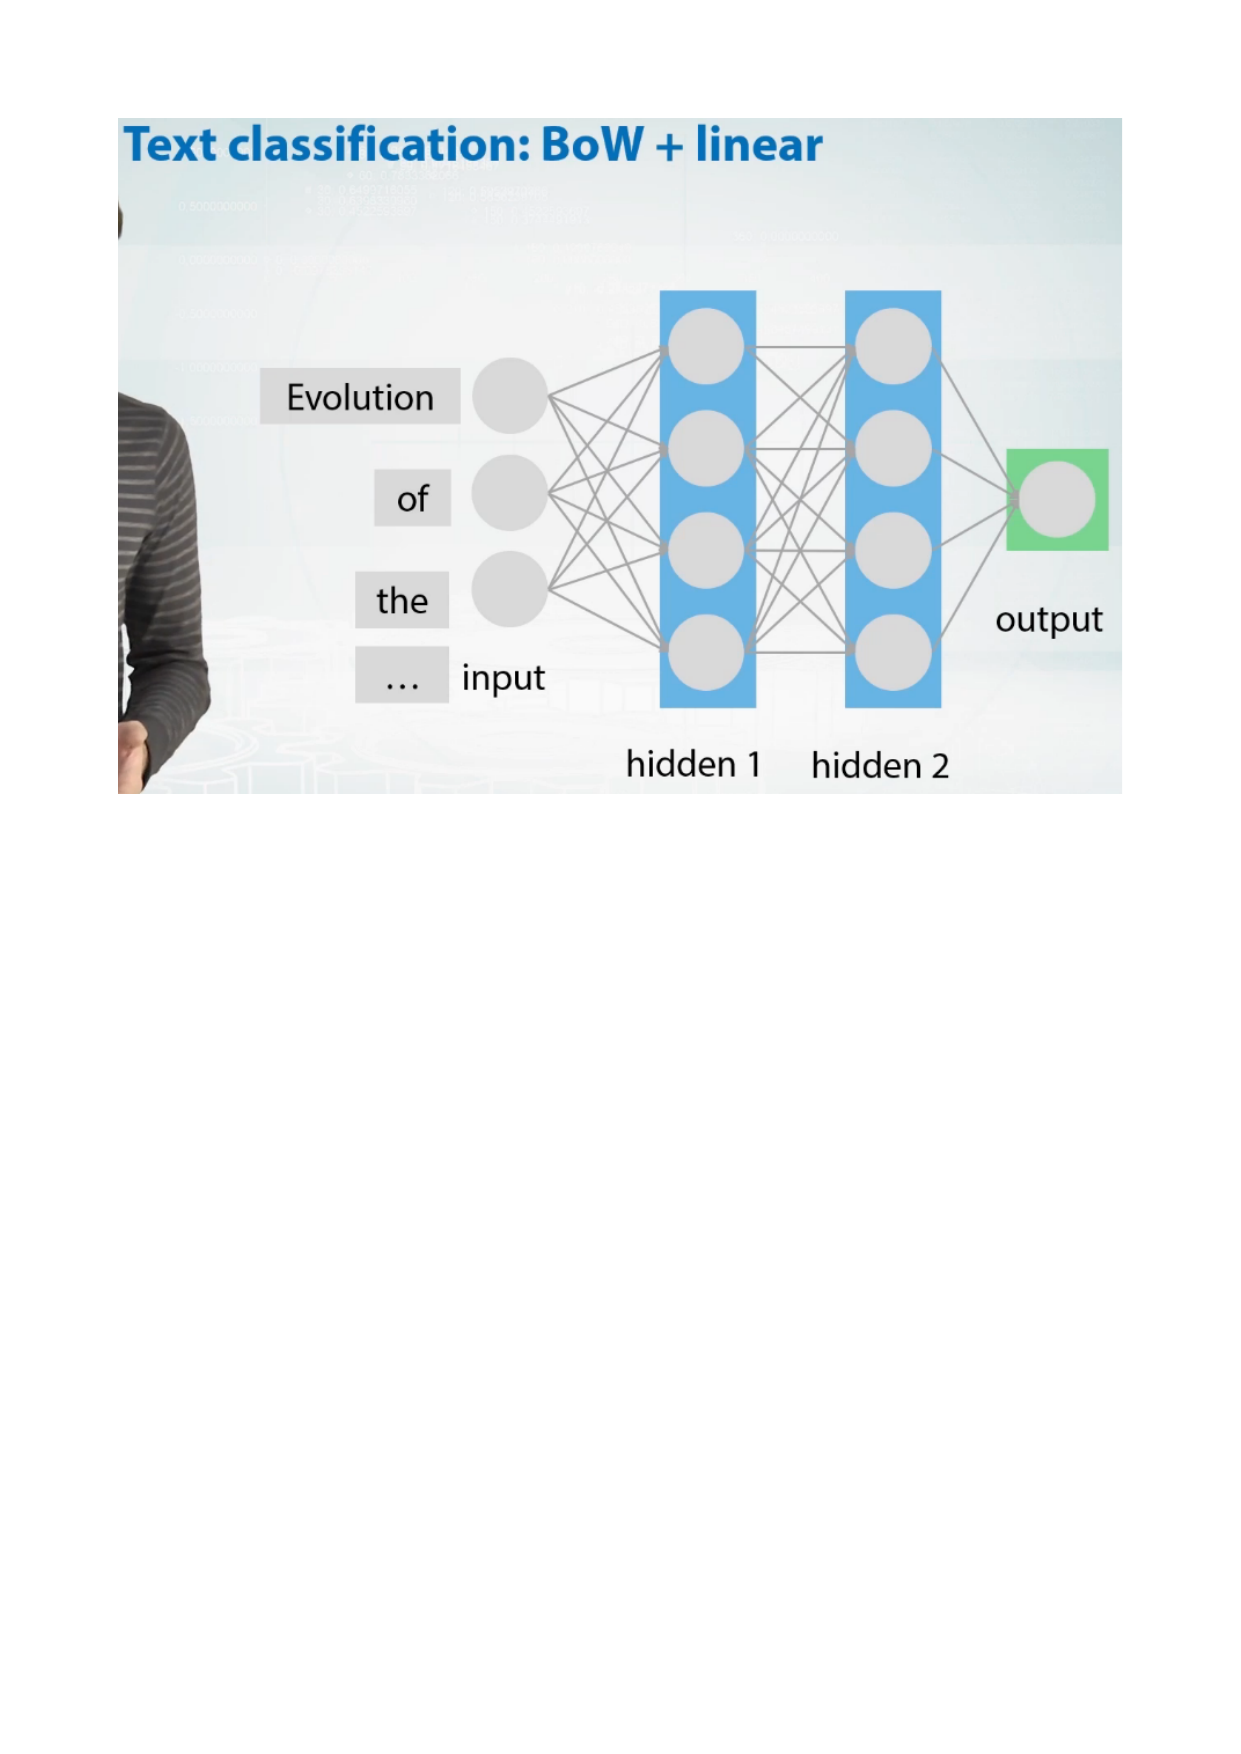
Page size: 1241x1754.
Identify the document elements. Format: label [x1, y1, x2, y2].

picture [118, 118, 1123, 794]
